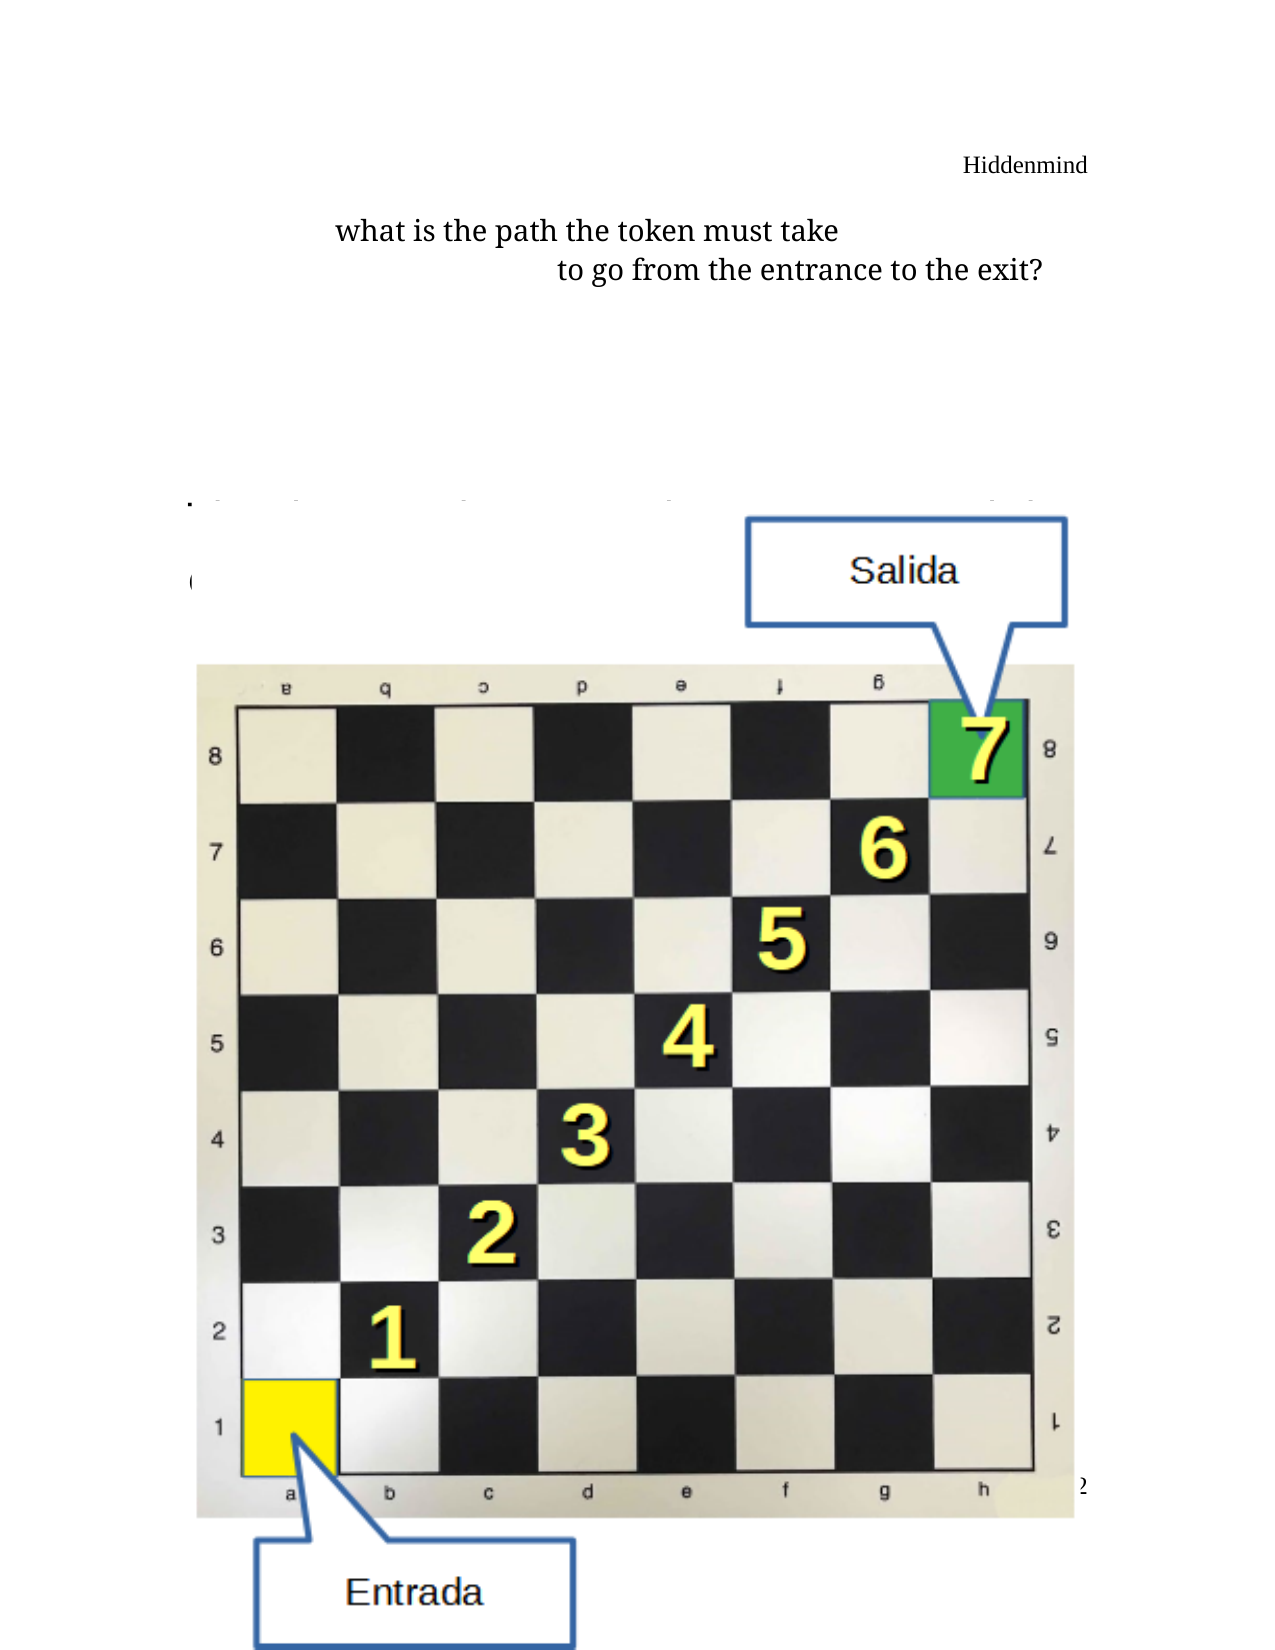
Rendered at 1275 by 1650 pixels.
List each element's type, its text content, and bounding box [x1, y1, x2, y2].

picture [191, 501, 1081, 1650]
text The distance between the entrance and the exit is [187, 488, 1087, 607]
text 7 squares. [187, 607, 191, 667]
text what is the path the token must take [187, 210, 1087, 250]
text to go from the entrance to the exit? [187, 250, 1087, 289]
text 7 squares. [1081, 607, 1087, 667]
